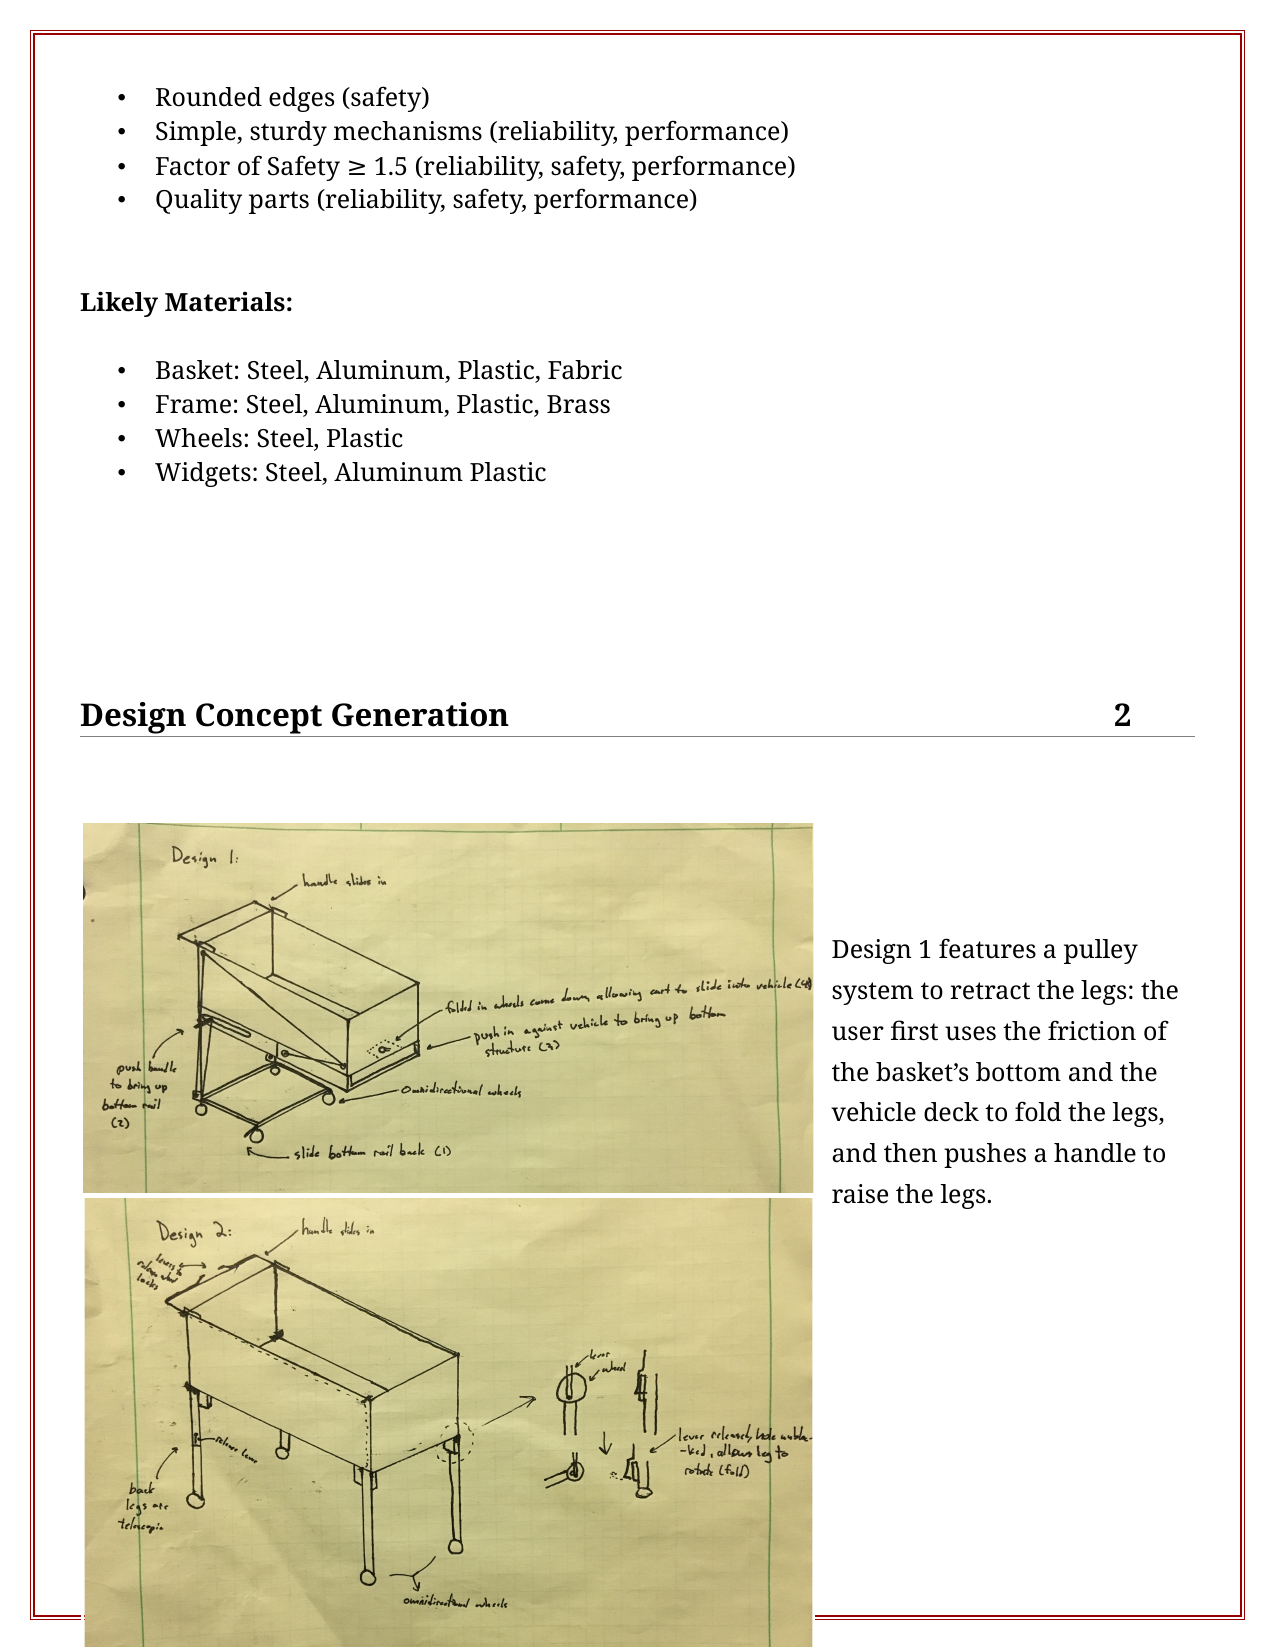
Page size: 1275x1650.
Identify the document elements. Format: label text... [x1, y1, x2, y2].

list Quality parts (reliability, safety, performance) [117, 182, 1195, 216]
picture [84, 1198, 813, 1647]
list Factor of Safety ≥ 1.5 (reliability, safety, performance) [117, 148, 1195, 182]
list Basket: Steel, Aluminum, Plastic, Fabric [117, 352, 1195, 387]
text Design 1 features a pulley system to retract the legs: the user first uses the friction of the basket’s bottom and the vehicle deck to fold the legs, and then pushes a handle to raise the legs. [815, 932, 1195, 1211]
list Frame: Steel, Aluminum, Plastic, Brass [117, 387, 1195, 421]
text Design Concept Generation 2 [80, 693, 1195, 736]
list Widgets: Steel, Aluminum Plastic [117, 455, 1195, 489]
list Wheels: Steel, Plastic [117, 421, 1195, 455]
text Likely Materials: [80, 284, 1195, 318]
list Simple, sturdy mechanisms (reliability, performance) [117, 114, 1195, 148]
list Rounded edges (safety) [117, 80, 1195, 114]
picture [83, 823, 814, 1193]
